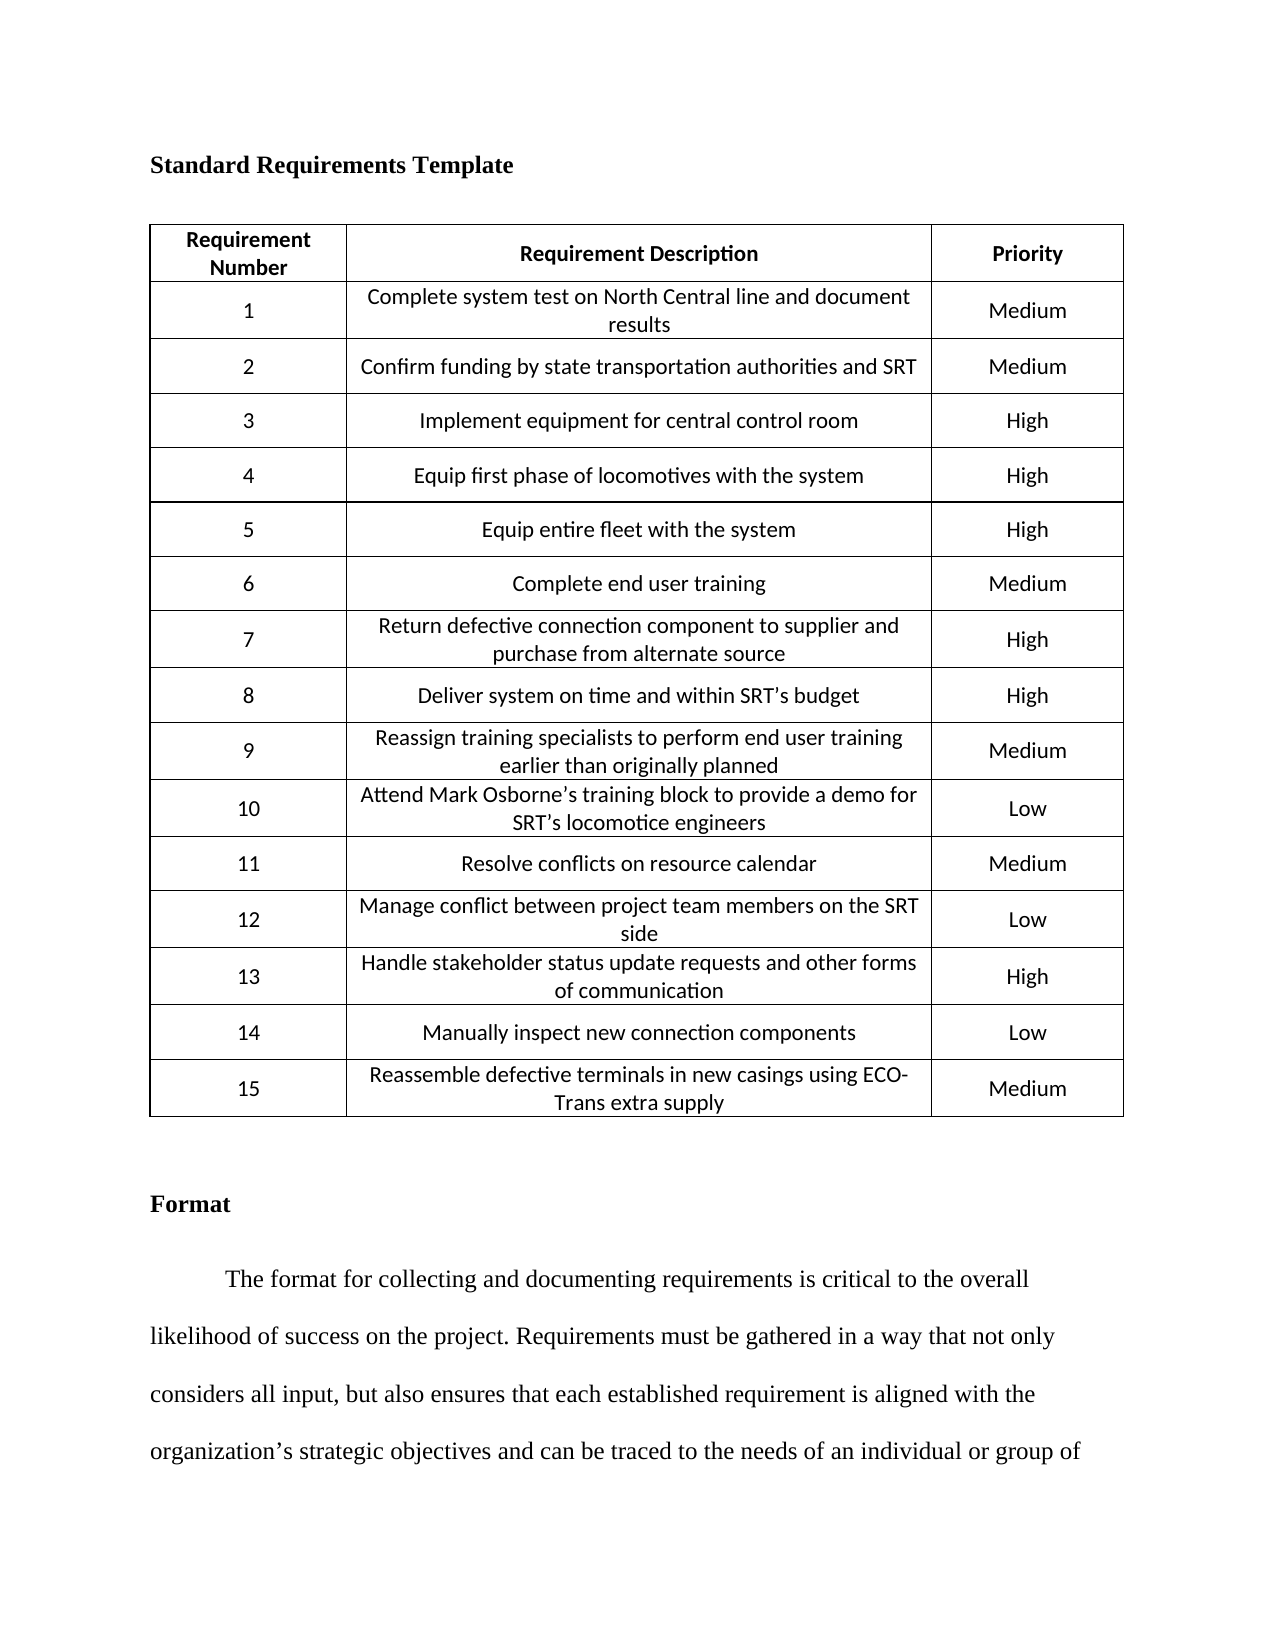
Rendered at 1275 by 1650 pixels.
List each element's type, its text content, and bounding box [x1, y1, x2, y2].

table_cell 15 [151, 1060, 346, 1116]
table_cell Handle stakeholder status update requests and other forms of communication [347, 948, 931, 1004]
table_cell Reassemble defective terminals in new casings using ECO-Trans extra supply [347, 1060, 931, 1116]
table_cell 6 [151, 557, 346, 610]
table_cell High [932, 611, 1123, 667]
table_cell Implement equipment for central control room [347, 394, 931, 447]
table_cell 8 [151, 668, 346, 722]
table_cell Attend Mark Osborne’s training block to provide a demo for SRT’s locomotice engineers [347, 780, 931, 836]
table_cell 7 [151, 611, 346, 667]
table_cell Medium [932, 1060, 1123, 1116]
table_header Requirement Number [151, 225, 346, 281]
table_cell Reassign training specialists to perform end user training earlier than originally planned [347, 723, 931, 779]
table_cell Medium [932, 837, 1123, 890]
table_cell 5 [151, 503, 346, 556]
table_cell 2 [151, 339, 346, 393]
table_cell 11 [151, 837, 346, 890]
table_cell Complete end user training [347, 557, 931, 610]
table_cell Equip entire fleet with the system [347, 503, 931, 556]
text Standard Requirements Template [150, 150, 1125, 179]
table_cell Return defective connection component to supplier and purchase from alternate source [347, 611, 931, 667]
table_cell Complete system test on North Central line and document results [347, 282, 931, 338]
table_cell High [932, 503, 1123, 556]
table_cell Medium [932, 339, 1123, 393]
table_cell Manually inspect new connection components [347, 1005, 931, 1059]
text The format for collecting and documenting requirements is critical to the overall likelihood of success on the project. Requirements must be gathered in a way that not only considers all input, but also ensures that each established requirement is aligned with the organization’s strategic objectives and can be traced to the needs of an individual or group of [150, 1264, 1125, 1465]
table_cell 14 [151, 1005, 346, 1059]
table_cell Medium [932, 557, 1123, 610]
table_cell High [932, 668, 1123, 722]
table_cell Confirm funding by state transportation authorities and SRT [347, 339, 931, 393]
table_cell Manage conflict between project team members on the SRT side [347, 891, 931, 947]
table_cell Medium [932, 723, 1123, 779]
table_header Requirement Description [347, 225, 931, 281]
table_cell Low [932, 780, 1123, 836]
table_header Priority [932, 225, 1123, 281]
table_cell High [932, 948, 1123, 1004]
table_cell Low [932, 1005, 1123, 1059]
table_cell Equip first phase of locomotives with the system [347, 448, 931, 501]
table_cell 3 [151, 394, 346, 447]
table_cell 9 [151, 723, 346, 779]
table_cell Resolve conflicts on resource calendar [347, 837, 931, 890]
table_cell 12 [151, 891, 346, 947]
table_cell Low [932, 891, 1123, 947]
table_cell 13 [151, 948, 346, 1004]
table_cell 1 [151, 282, 346, 338]
text Format [150, 1189, 1125, 1218]
table_cell Medium [932, 282, 1123, 338]
table_cell High [932, 448, 1123, 501]
table_cell Deliver system on time and within SRT’s budget [347, 668, 931, 722]
table_cell 10 [151, 780, 346, 836]
table_cell 4 [151, 448, 346, 501]
table_cell High [932, 394, 1123, 447]
